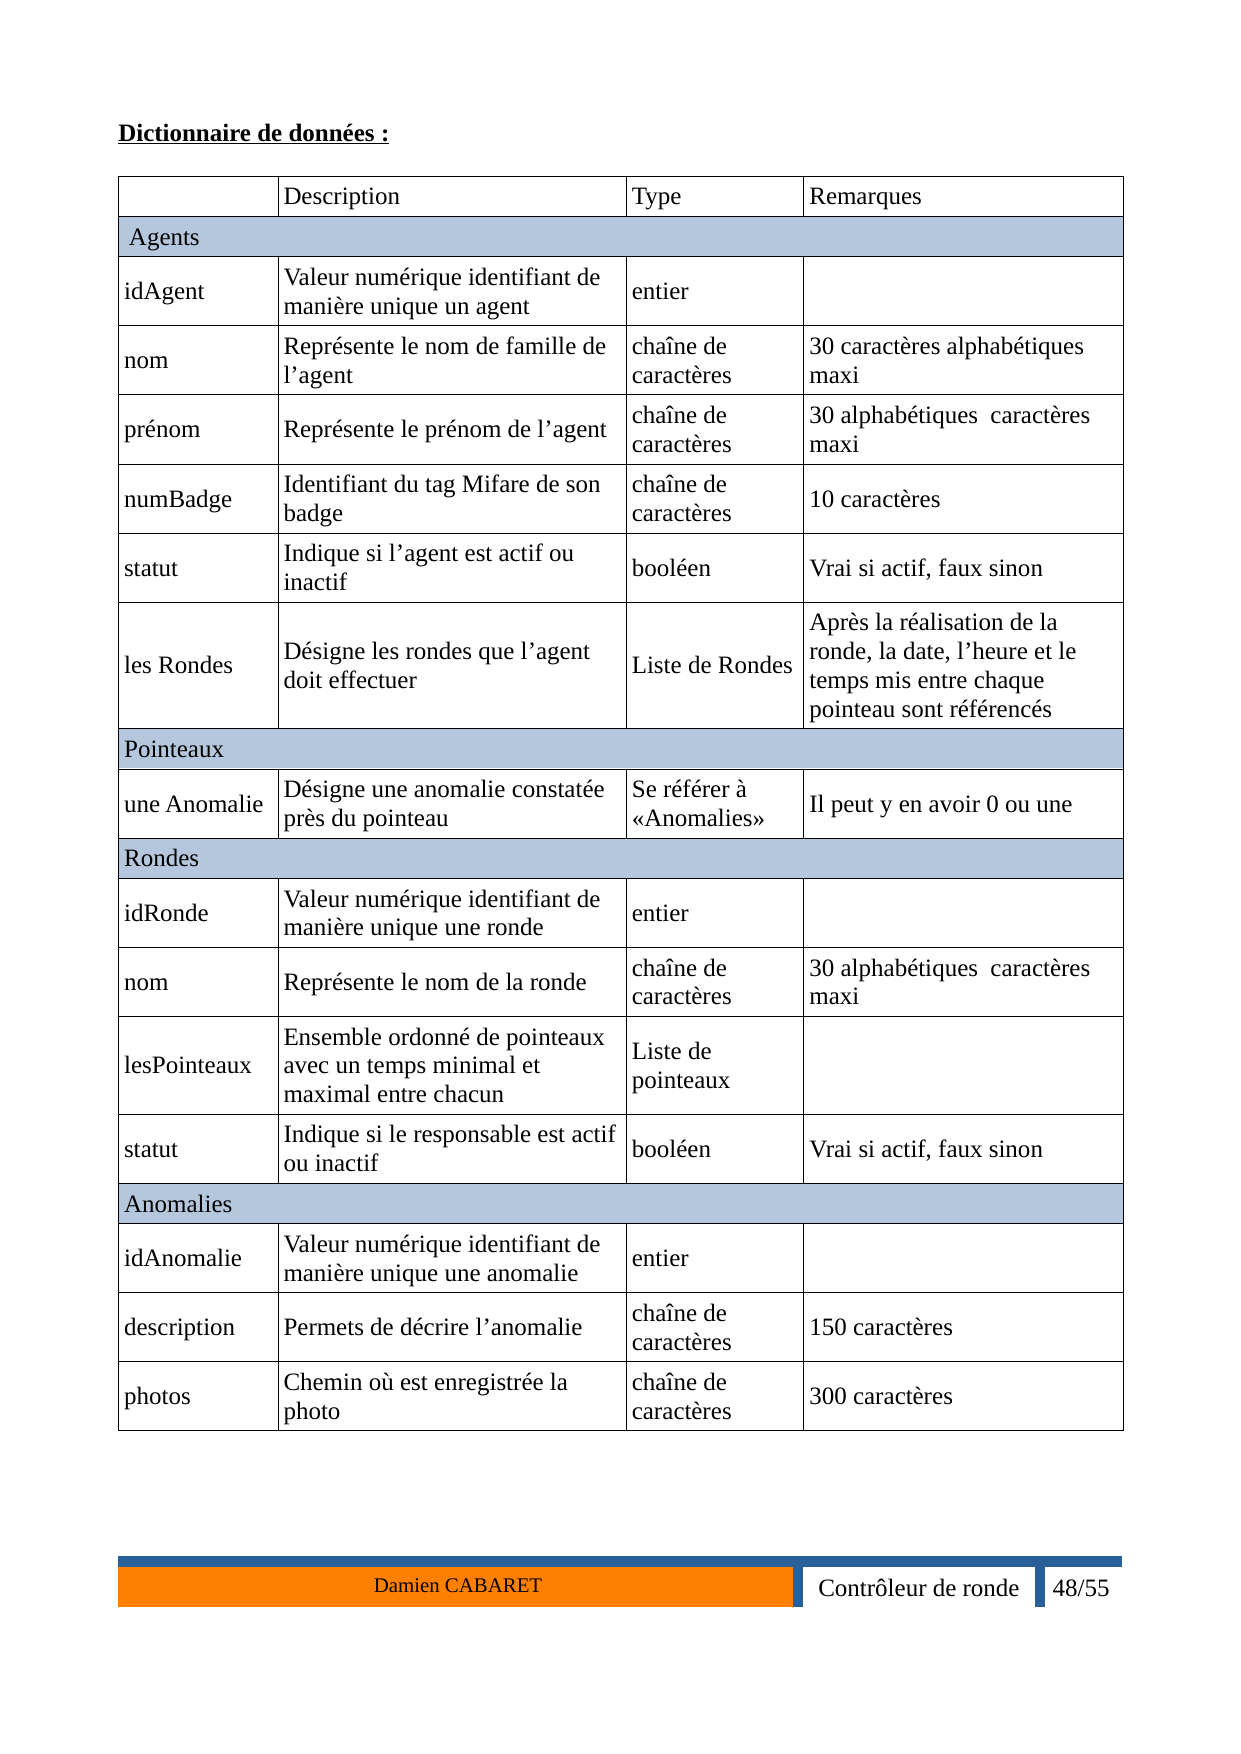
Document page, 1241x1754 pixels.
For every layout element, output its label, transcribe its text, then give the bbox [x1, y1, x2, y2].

table_cell idRonde [119, 879, 278, 947]
table_cell Indique si l’agent est actif ou inactif [279, 534, 626, 602]
table_cell statut [119, 534, 278, 602]
table_cell entier [627, 879, 803, 947]
table_cell Représente le nom de famille de l’agent [279, 326, 626, 394]
table_cell Désigne une anomalie constatée près du pointeau [279, 770, 626, 837]
table_cell chaîne de caractères [627, 948, 803, 1016]
table_cell entier [627, 1224, 803, 1292]
table_cell les Rondes [119, 603, 278, 728]
table_cell 150 caractères [804, 1293, 1123, 1361]
table_cell nom [119, 326, 278, 394]
table_cell Représente le nom de la ronde [279, 948, 626, 1016]
table_header Remarques [804, 177, 1123, 216]
table_cell Valeur numérique identifiant de manière unique un agent [279, 257, 626, 325]
table_cell nom [119, 948, 278, 1016]
table_cell Chemin où est enregistrée la photo [279, 1362, 626, 1430]
table_cell statut [119, 1115, 278, 1183]
table_cell booléen [627, 1115, 803, 1183]
table_cell Indique si le responsable est actif ou inactif [279, 1115, 626, 1183]
table_cell photos [119, 1362, 278, 1430]
table_cell Vrai si actif, faux sinon [804, 534, 1123, 602]
table_cell booléen [627, 534, 803, 602]
table_cell [804, 1224, 1123, 1292]
table_cell Liste de Rondes [627, 603, 803, 728]
table_cell lesPointeaux [119, 1017, 278, 1114]
table_cell Se référer à «Anomalies» [627, 770, 803, 837]
text Dictionnaire de données : [118, 118, 1122, 147]
table_cell une Anomalie [119, 770, 278, 837]
table_cell Anomalies [119, 1184, 1123, 1223]
table_cell 300 caractères [804, 1362, 1123, 1430]
table_header [119, 177, 278, 216]
table_cell idAnomalie [119, 1224, 278, 1292]
table_cell [804, 879, 1123, 947]
table_cell Il peut y en avoir 0 ou une [804, 770, 1123, 837]
table_cell [804, 1017, 1123, 1114]
table_cell 30 alphabétiques caractères maxi [804, 948, 1123, 1016]
table_cell prénom [119, 395, 278, 463]
table_header Type [627, 177, 803, 216]
table_cell chaîne de caractères [627, 1362, 803, 1430]
table_cell chaîne de caractères [627, 395, 803, 463]
table_cell Pointeaux [119, 729, 1123, 768]
table_cell chaîne de caractères [627, 465, 803, 532]
table_cell 30 caractères alphabétiques maxi [804, 326, 1123, 394]
table_cell Agents [119, 217, 1123, 256]
table_cell numBadge [119, 465, 278, 532]
table_cell idAgent [119, 257, 278, 325]
table_cell Rondes [119, 839, 1123, 878]
table_cell Identifiant du tag Mifare de son badge [279, 465, 626, 532]
table_cell Désigne les rondes que l’agent doit effectuer [279, 603, 626, 728]
table_cell chaîne de caractères [627, 1293, 803, 1361]
table_cell Valeur numérique identifiant de manière unique une anomalie [279, 1224, 626, 1292]
table_cell Permets de décrire l’anomalie [279, 1293, 626, 1361]
table_cell [804, 257, 1123, 325]
table_cell Représente le prénom de l’agent [279, 395, 626, 463]
table_cell Vrai si actif, faux sinon [804, 1115, 1123, 1183]
table_cell description [119, 1293, 278, 1361]
table_cell 10 caractères [804, 465, 1123, 532]
table_cell Après la réalisation de la ronde, la date, l’heure et le temps mis entre chaque pointeau sont référencés [804, 603, 1123, 728]
table_cell chaîne de caractères [627, 326, 803, 394]
table_header Description [279, 177, 626, 216]
table_cell Valeur numérique identifiant de manière unique une ronde [279, 879, 626, 947]
table_cell 30 alphabétiques caractères maxi [804, 395, 1123, 463]
table_cell Ensemble ordonné de pointeaux avec un temps minimal et maximal entre chacun [279, 1017, 626, 1114]
table_cell entier [627, 257, 803, 325]
table_cell Liste de pointeaux [627, 1017, 803, 1114]
